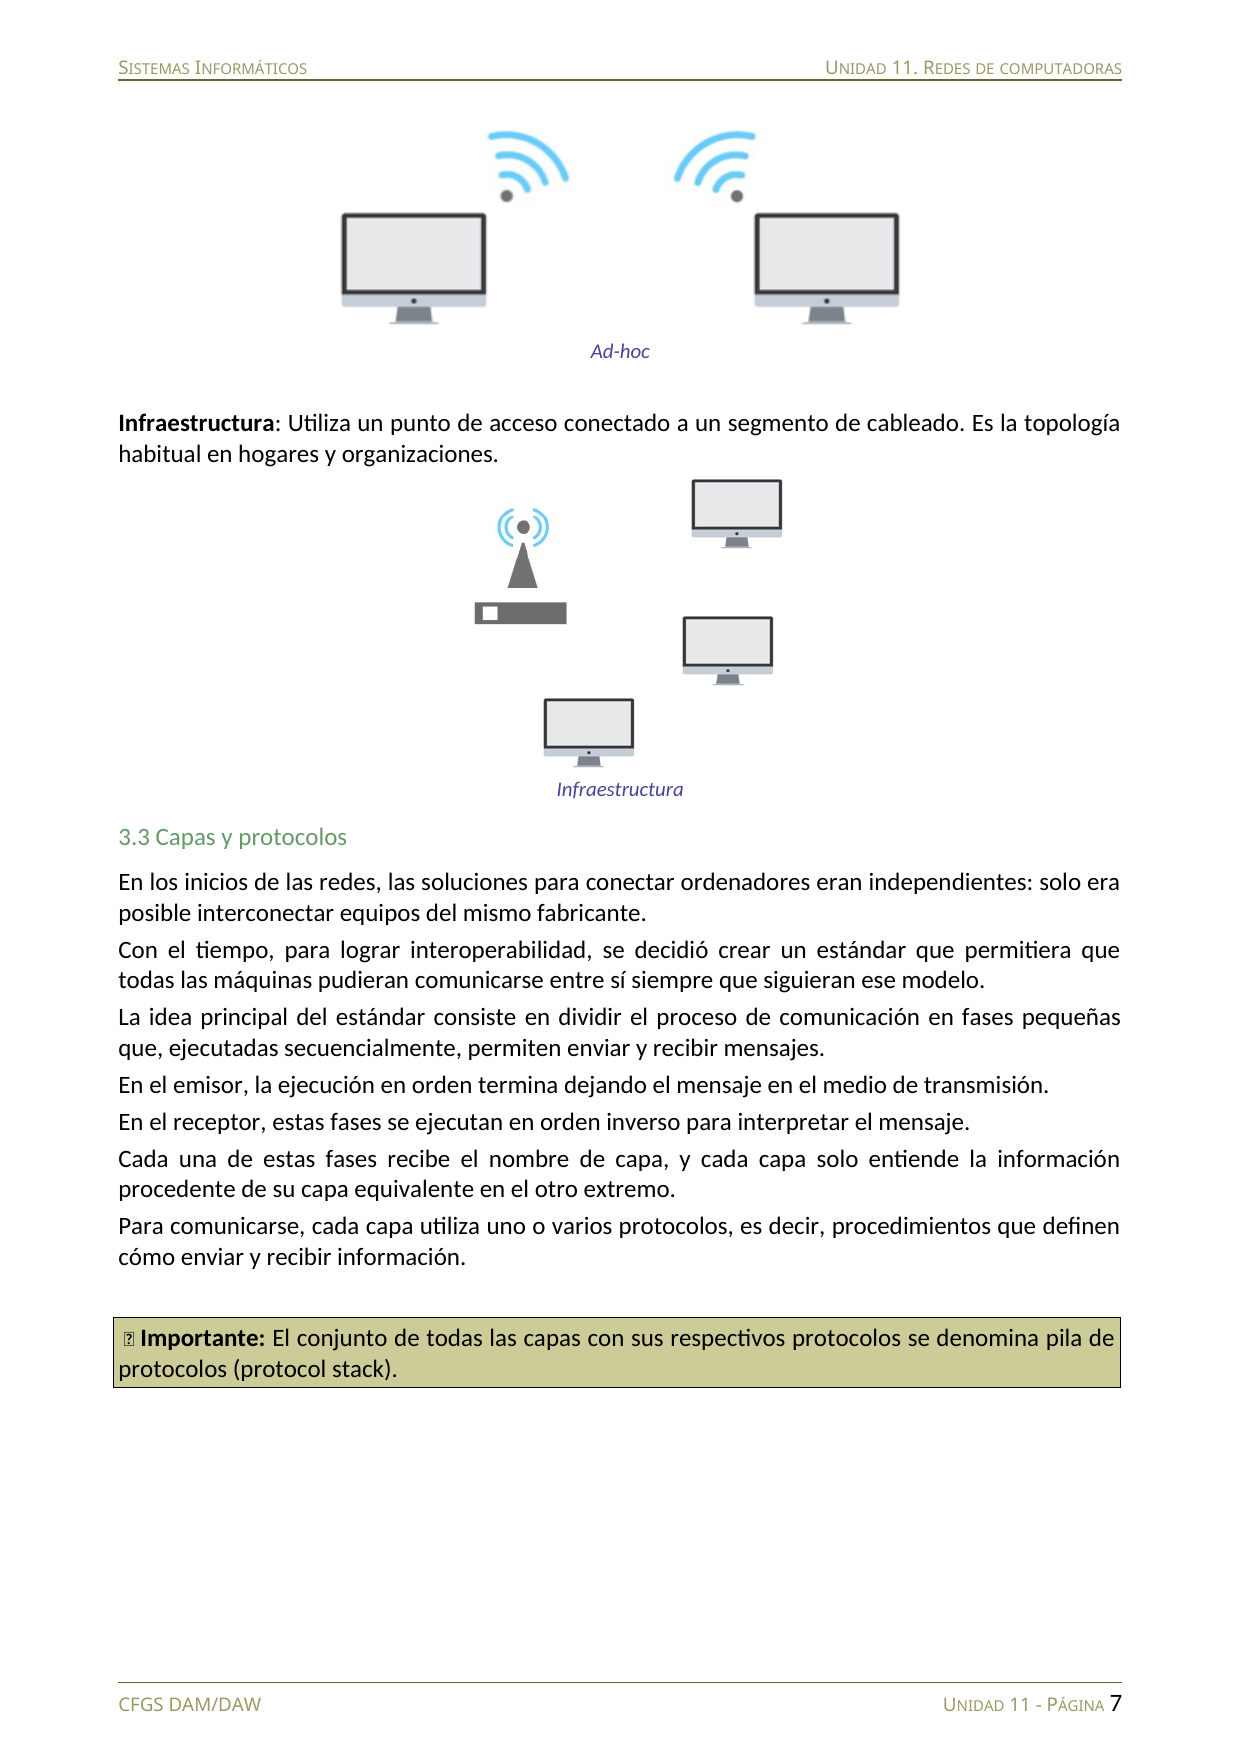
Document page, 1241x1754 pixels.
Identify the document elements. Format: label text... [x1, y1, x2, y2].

picture [454, 475, 786, 771]
text Con el tiempo, para lograr interoperabilidad, se decidió crear un estándar que permitiera que todas las máquinas pudieran comunicarse entre sí siempre que siguieran ese modelo. [118, 934, 1122, 995]
text Cada una de estas fases recibe el nombre de capa, y cada capa solo entiende la información procedente de su capa equivalente en el otro extremo. [118, 1143, 1122, 1204]
text Ad-hoc [118, 338, 1122, 364]
text La idea principal del estándar consiste en dividir el proceso de comunicación en fases pequeñas que, ejecutadas secuencialmente, permiten enviar y recibir mensajes. [118, 1001, 1122, 1062]
picture [333, 118, 907, 332]
text En los inicios de las redes, las soluciones para conectar ordenadores eran independientes: solo era posible interconectar equipos del mismo fabricante. [118, 866, 1122, 927]
subtitle 3.3 Capas y protocolos [118, 821, 1122, 851]
text Infraestructura: Utiliza un punto de acceso conectado a un segmento de cableado. Es la topología habitual en hogares y organizaciones. [118, 407, 1122, 468]
text Infraestructura [118, 777, 1122, 802]
text En el emisor, la ejecución en orden termina dejando el mensaje en el medio de transmisión. [118, 1069, 1122, 1099]
text En el receptor, estas fases se ejecutan en orden inverso para interpretar el mensaje. [118, 1106, 1122, 1136]
text Para comunicarse, cada capa utiliza uno o varios protocolos, es decir, procedimientos que definen cómo enviar y recibir información. [118, 1210, 1122, 1271]
text 📖 Importante: El conjunto de todas las capas con sus respectivos protocolos se denomina pila de protocolos (protocol stack). [114, 1318, 1120, 1387]
